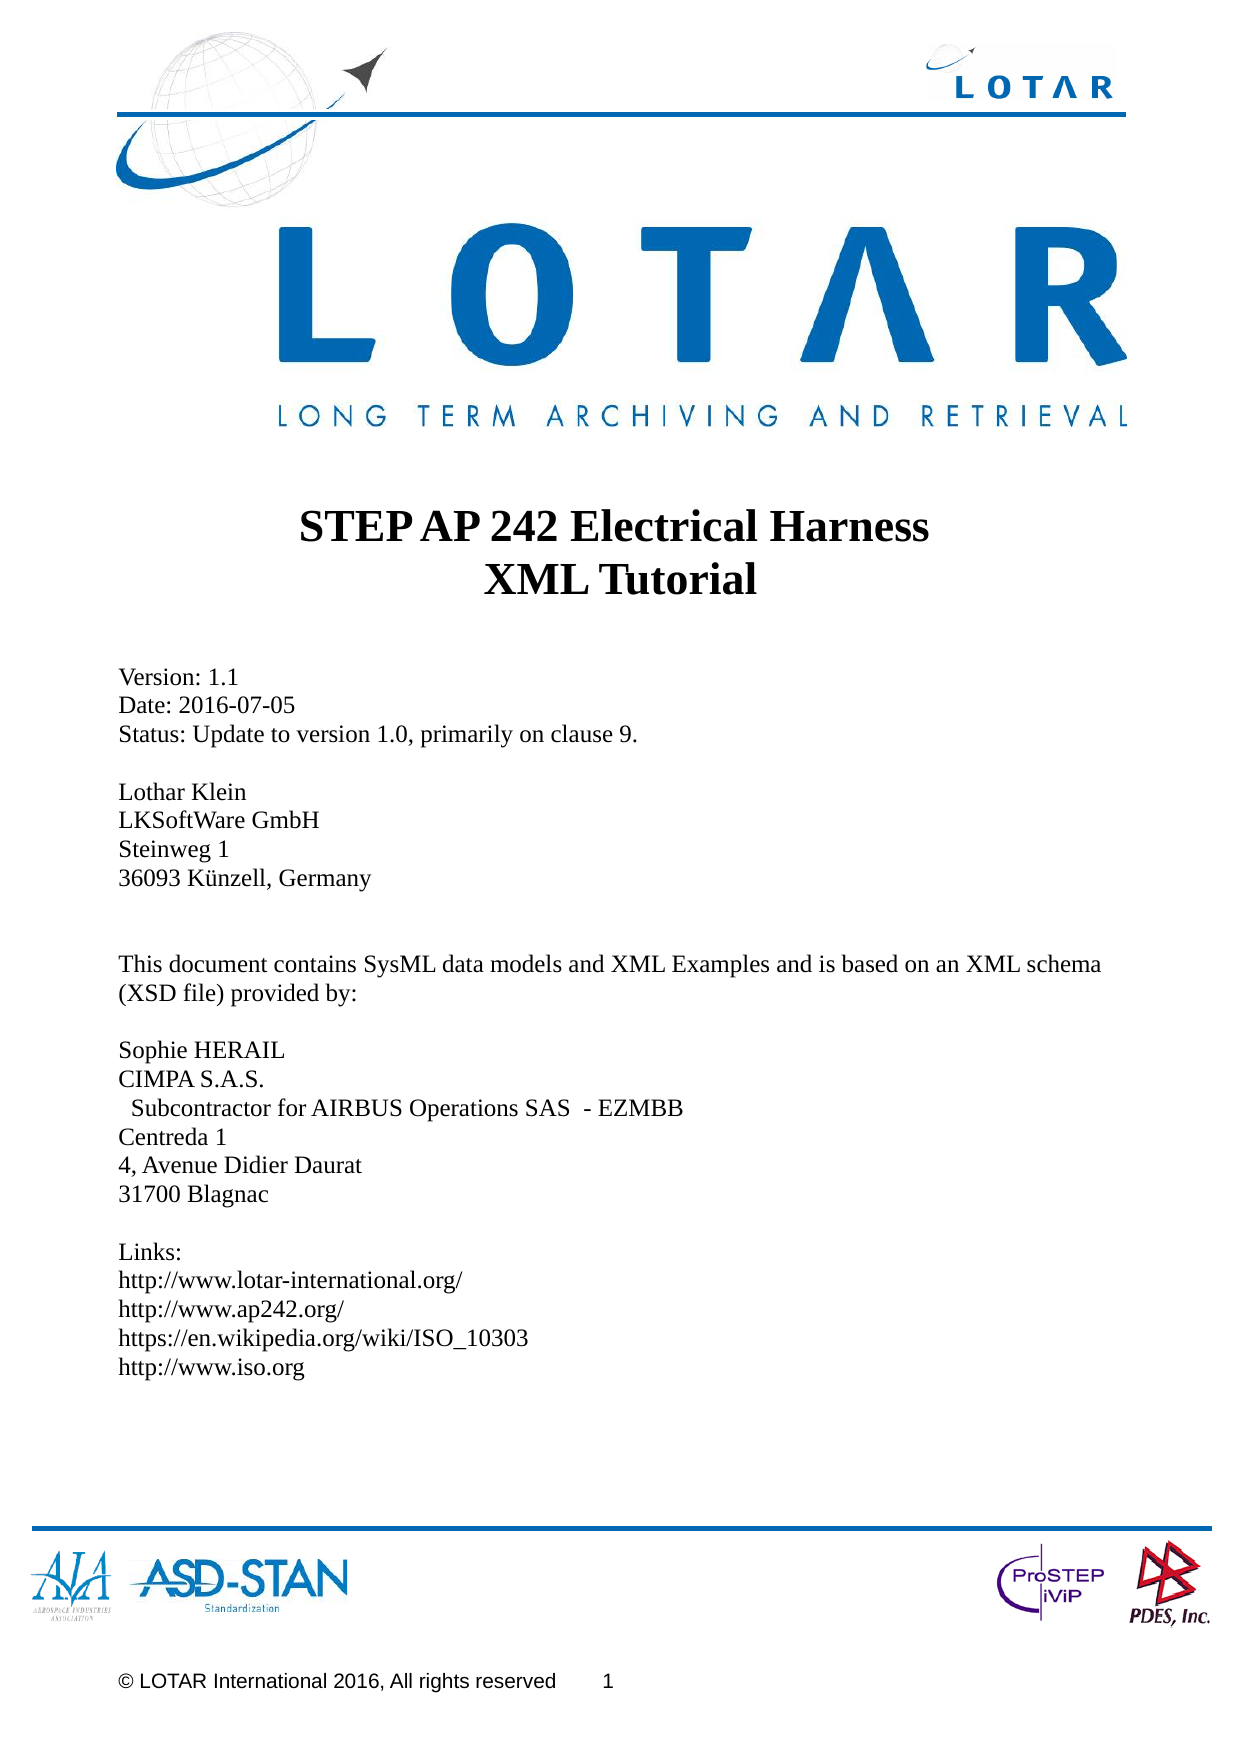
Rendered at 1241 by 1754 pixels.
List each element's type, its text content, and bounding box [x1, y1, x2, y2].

text Centreda 1 [118, 1122, 1122, 1151]
text Links: [118, 1208, 1122, 1266]
text CIMPA S.A.S. [118, 1064, 1122, 1093]
text https://en.wikipedia.org/wiki/ISO_10303 [118, 1323, 1122, 1352]
text 36093 Künzell, Germany [118, 863, 1122, 892]
picture [129, 1559, 348, 1612]
text 4, Avenue Didier Daurat [118, 1151, 1122, 1179]
text LKSoftWare GmbH [118, 806, 1122, 834]
text Subcontractor for AIRBUS Operations SAS - EZMBB [118, 1093, 1122, 1122]
picture [1129, 1540, 1222, 1628]
picture [990, 1538, 1108, 1626]
text http://www.iso.org [118, 1352, 1122, 1381]
picture [116, 32, 1127, 109]
text 31700 Blagnac [118, 1179, 1122, 1208]
text Version: 1.1 [118, 662, 1122, 691]
text This document contains SysML data models and XML Examples and is based on an XML schema (XSD file) provided by: [118, 949, 1122, 1007]
text http://www.ap242.org/ [118, 1294, 1122, 1323]
text http://www.lotar-international.org/ [118, 1266, 1122, 1294]
text Status: Update to version 1.0, primarily on clause 9. [118, 719, 1122, 748]
text Sophie HERAIL [118, 1036, 1122, 1064]
text Steinweg 1 [118, 834, 1122, 863]
text Date: 2016-07-05 [118, 691, 1122, 719]
text Lothar Klein [118, 777, 1122, 806]
picture [116, 120, 1127, 427]
text STEP AP 242 Electrical Harness XML Tutorial [118, 499, 1122, 604]
